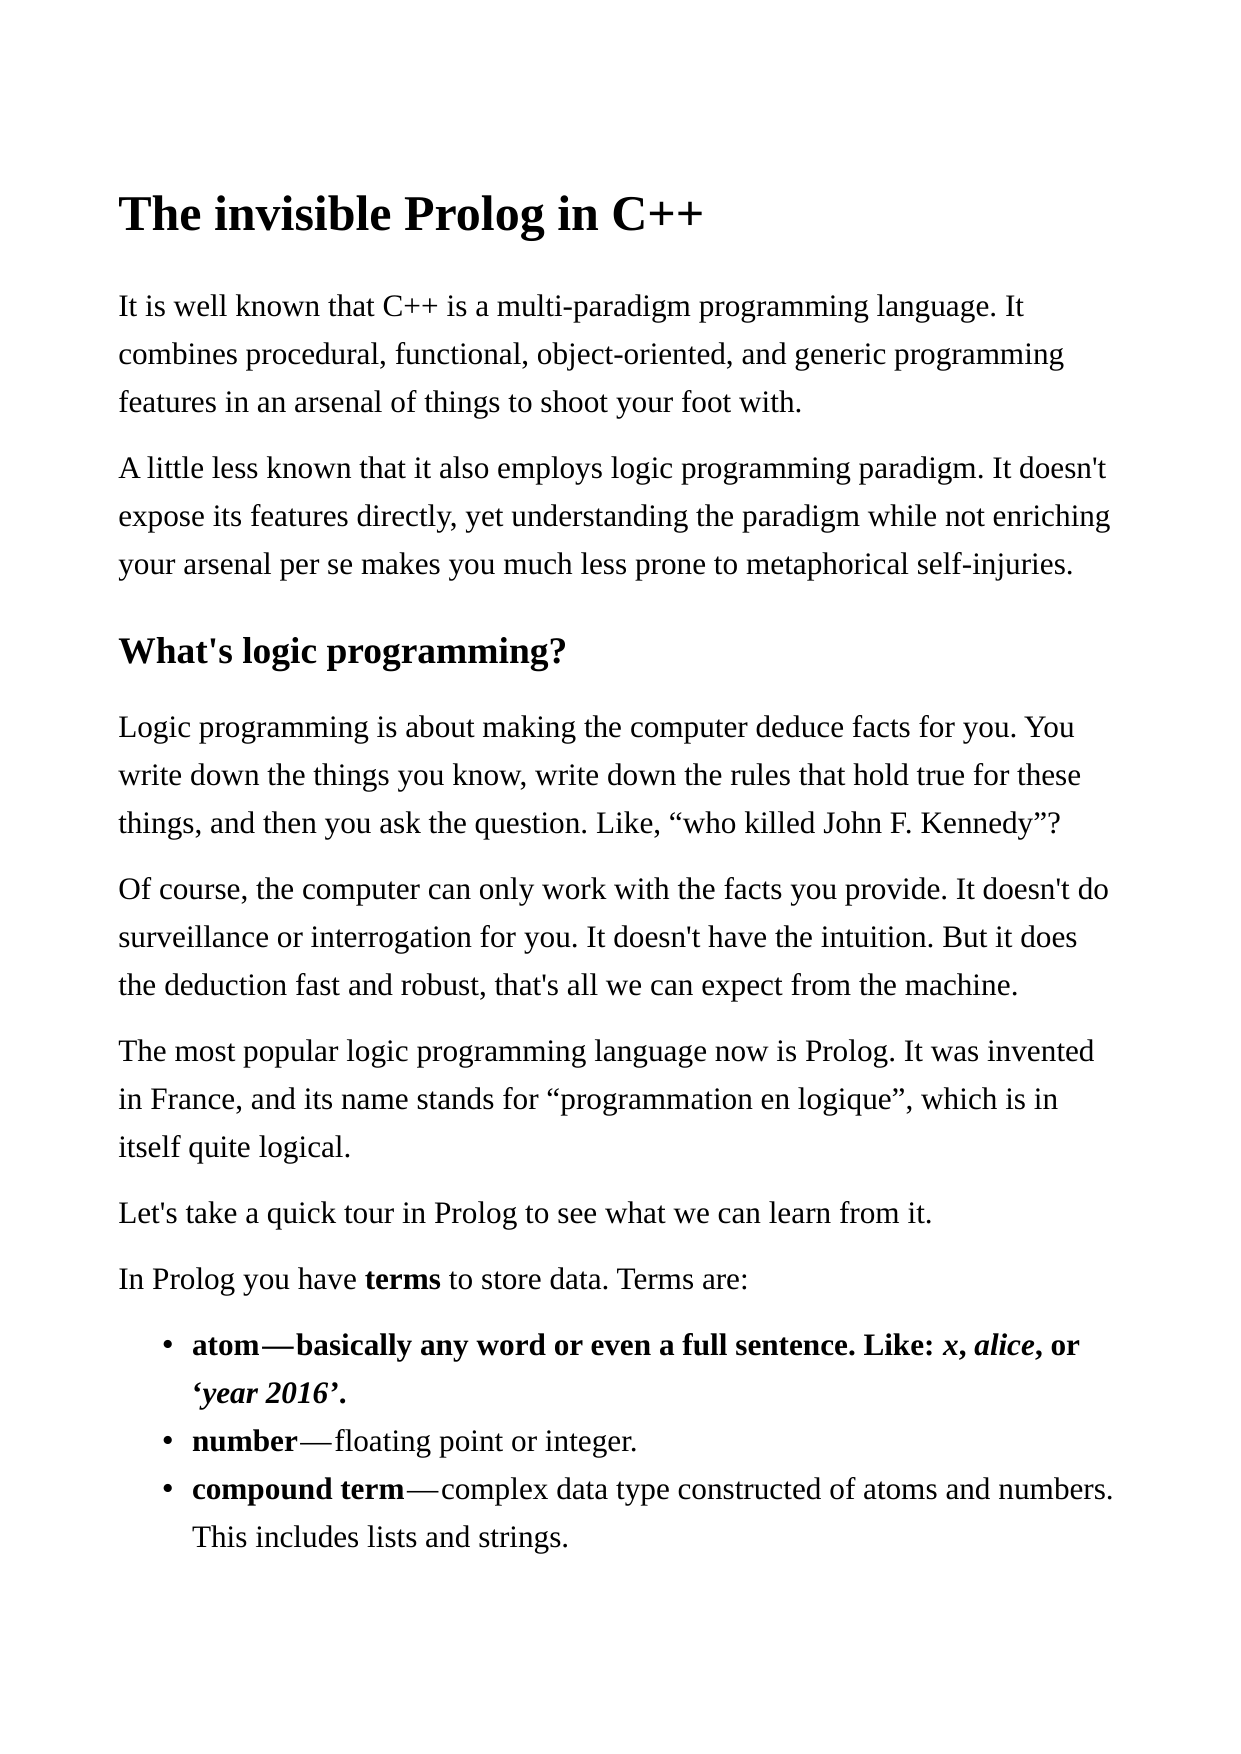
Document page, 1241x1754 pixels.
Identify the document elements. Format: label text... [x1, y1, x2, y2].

text A little less known that it also employs logic programming paradigm. It doesn't expose its features directly, yet understanding the paradigm while not enriching your arsenal per se makes you much less prone to metaphorical self-injuries. [118, 440, 1122, 584]
text Of course, the computer can only work with the facts you provide. It doesn't do surveillance or interrogation for you. It doesn't have the intuition. But it does the deduction fast and robust, that's all we can expect from the machine. [118, 861, 1122, 1005]
text The most popular logic programming language now is Prolog. It was invented in France, and its name stands for “programmation en logique”, which is in itself quite logical. [118, 1023, 1122, 1167]
subtitle The invisible Prolog in C++ [118, 184, 1122, 242]
text It is well known that C++ is a multi-paradigm programming language. It combines procedural, functional, object-oriented, and generic programming features in an arsenal of things to shoot your foot with. [118, 278, 1122, 422]
text Let's take a quick tour in Prolog to see what we can learn from it. [118, 1185, 1122, 1233]
subtitle What's logic programming? [118, 629, 1122, 672]
text In Prolog you have terms to store data. Terms are: [118, 1251, 1122, 1299]
list number — floating point or integer. [162, 1413, 1122, 1461]
text Logic programming is about making the computer deduce facts for you. You write down the things you know, write down the rules that hold true for these things, and then you ask the question. Like, “who killed John F. Kennedy”? [118, 699, 1122, 843]
list atom — basically any word or even a full sentence. Like: x, alice, or ‘year 2016’. [162, 1317, 1122, 1413]
list compound term — complex data type constructed of atoms and numbers. This includes lists and strings. [162, 1461, 1122, 1557]
